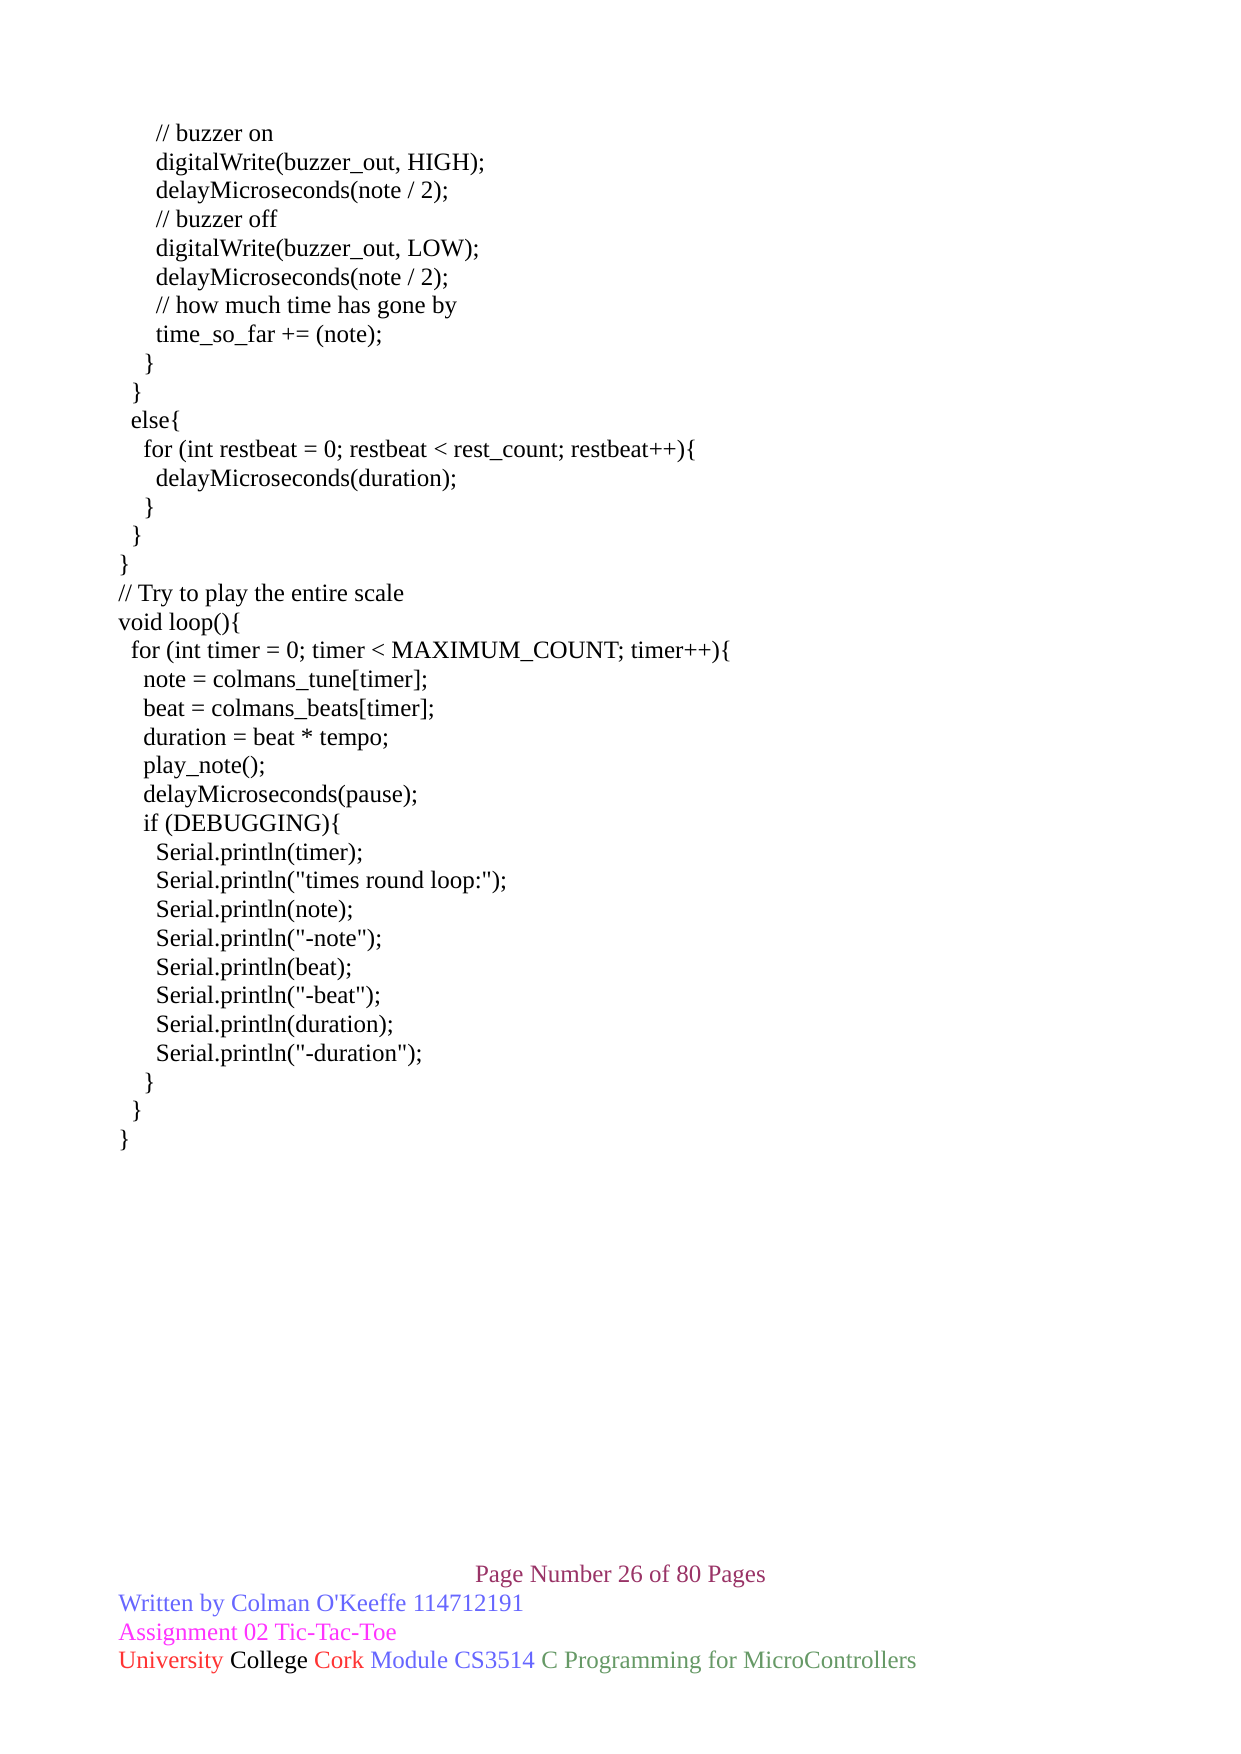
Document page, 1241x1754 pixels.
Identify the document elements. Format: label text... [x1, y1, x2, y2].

text Serial.println(beat); [118, 952, 1122, 981]
text delayMicroseconds(note / 2); [118, 176, 1122, 204]
text for (int restbeat = 0; restbeat < rest_count; restbeat++){ [118, 434, 1122, 463]
text else{ [118, 406, 1122, 434]
text delayMicroseconds(duration); [118, 463, 1122, 492]
text } [118, 1067, 1122, 1096]
text Serial.println(timer); [118, 837, 1122, 866]
text Serial.println("-beat"); [118, 981, 1122, 1009]
text time_so_far += (note); [118, 319, 1122, 348]
text digitalWrite(buzzer_out, HIGH); [118, 147, 1122, 176]
text // how much time has gone by [118, 291, 1122, 319]
text void loop(){ [118, 607, 1122, 636]
text } [118, 521, 1122, 549]
text digitalWrite(buzzer_out, LOW); [118, 233, 1122, 262]
text delayMicroseconds(note / 2); [118, 262, 1122, 291]
text } [118, 1096, 1122, 1124]
text Serial.println(duration); [118, 1009, 1122, 1038]
text play_note(); [118, 751, 1122, 779]
text Serial.println("-duration"); [118, 1038, 1122, 1067]
text delayMicroseconds(pause); [118, 779, 1122, 808]
text Serial.println(note); [118, 894, 1122, 923]
text Serial.println("-note"); [118, 923, 1122, 952]
text // buzzer off [118, 204, 1122, 233]
text } [118, 348, 1122, 377]
text // Try to play the entire scale [118, 578, 1122, 607]
text } [118, 492, 1122, 521]
text } [118, 549, 1122, 578]
text // buzzer on [118, 118, 1122, 147]
text if (DEBUGGING){ [118, 808, 1122, 837]
text note = colmans_tune[timer]; [118, 664, 1122, 693]
text for (int timer = 0; timer < MAXIMUM_COUNT; timer++){ [118, 636, 1122, 664]
text duration = beat * tempo; [118, 722, 1122, 751]
text } [118, 377, 1122, 406]
text } [118, 1124, 1122, 1153]
text Serial.println("times round loop:"); [118, 866, 1122, 894]
text beat = colmans_beats[timer]; [118, 693, 1122, 722]
